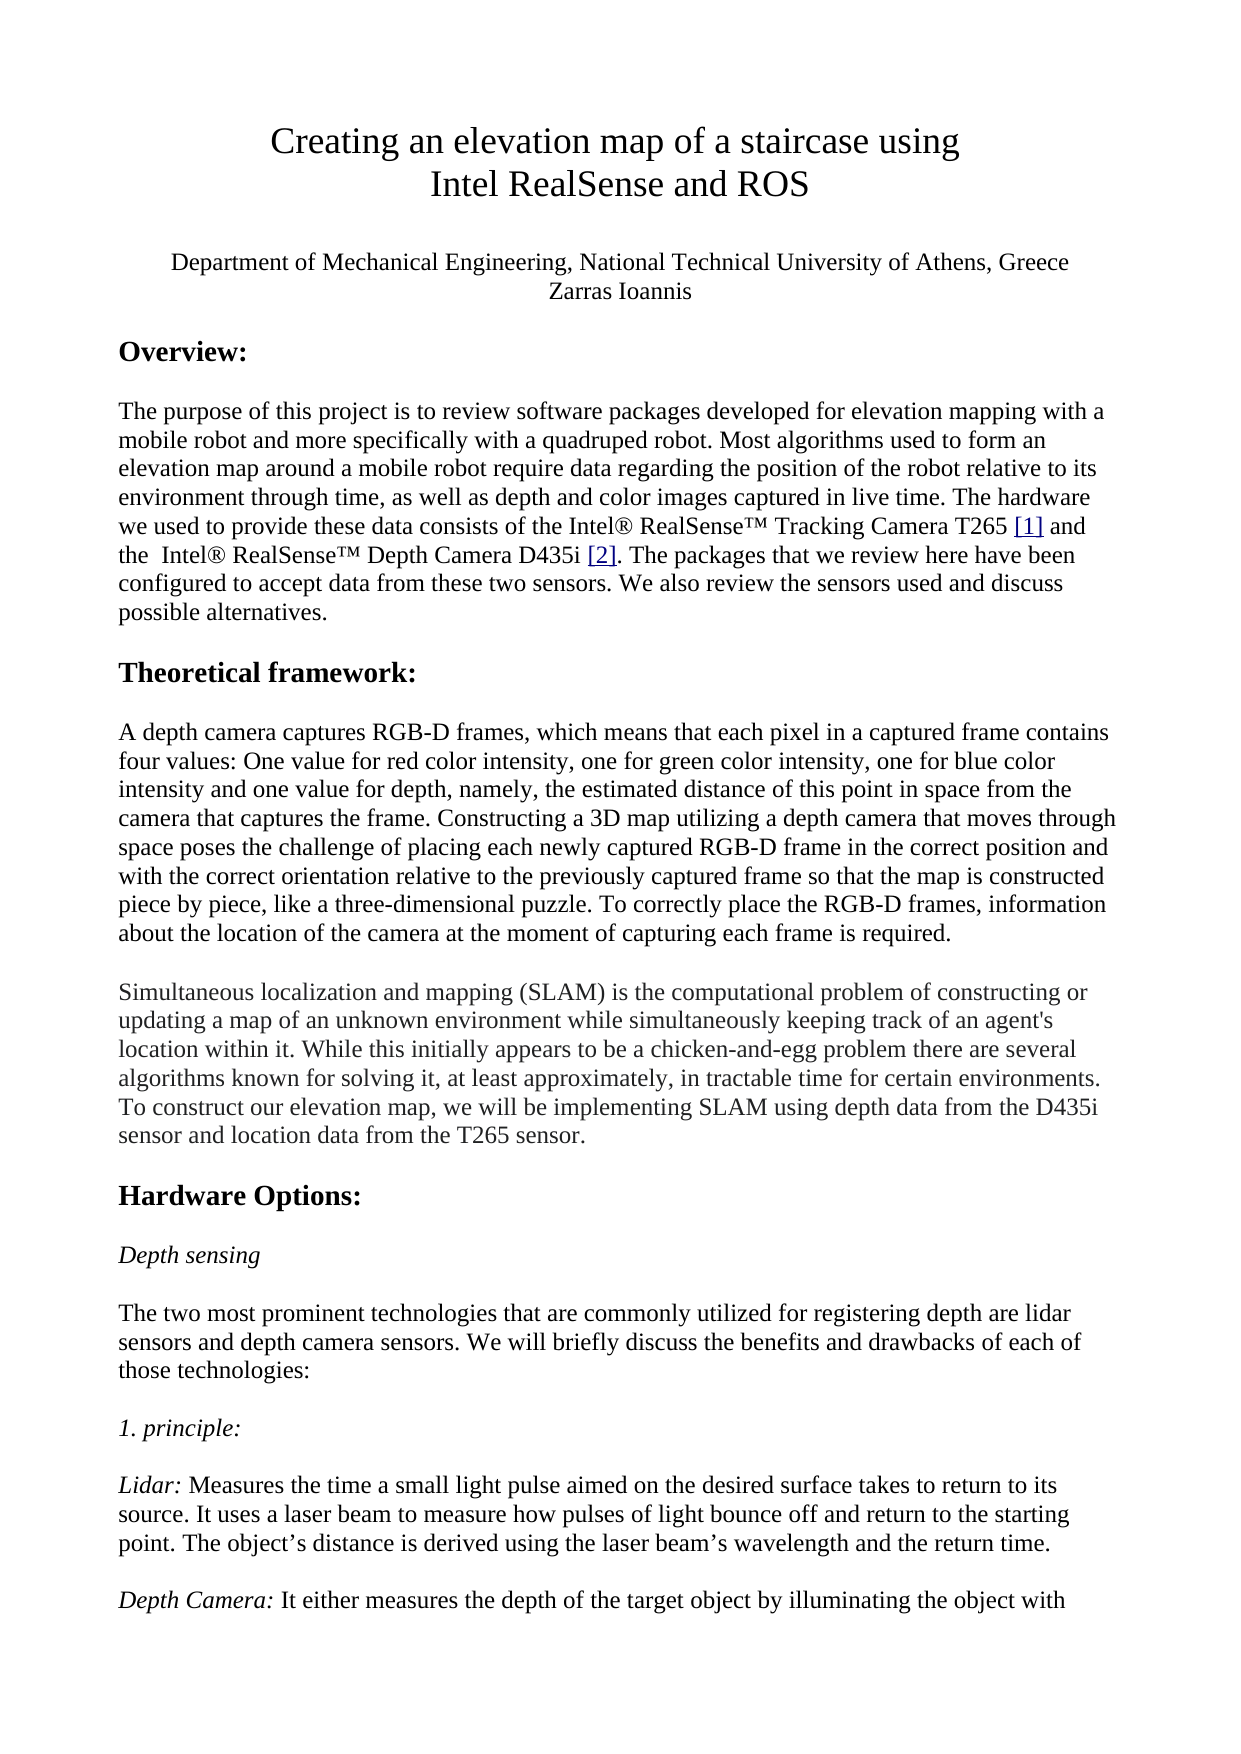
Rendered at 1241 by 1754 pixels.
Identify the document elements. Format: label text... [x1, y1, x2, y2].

text Creating an elevation map of a staircase using [118, 118, 1122, 161]
text Simultaneous localization and mapping (SLAM) is the computational problem of constructing or updating a map of an unknown environment while simultaneously keeping track of an agent's location within it. While this initially appears to be a chicken-and-egg problem there are several algorithms known for solving it, at least approximately, in tractable time for certain environments. [118, 977, 1122, 1092]
text Theoretical framework: [118, 655, 1122, 688]
text Lidar: Measures the time a small light pulse aimed on the desired surface takes to return to its source. It uses a laser beam to measure how pulses of light bounce off and return to the starting point. The object’s distance is derived using the laser beam’s wavelength and the return time. [118, 1470, 1122, 1557]
text Intel RealSense and ROS [118, 161, 1122, 204]
text A depth camera captures RGB-D frames, which means that each pixel in a captured frame contains four values: One value for red color intensity, one for green color intensity, one for blue color intensity and one value for depth, namely, the estimated distance of this point in space from the camera that captures the frame. Constructing a 3D map utilizing a depth camera that moves through space poses the challenge of placing each newly captured RGB-D frame in the correct position and with the correct orientation relative to the previously captured frame so that the map is constructed piece by piece, like a three-dimensional puzzle. To correctly place the RGB-D frames, information about the location of the camera at the moment of capturing each frame is required. [118, 717, 1122, 947]
text The two most prominent technologies that are commonly utilized for registering depth are lidar sensors and depth camera sensors. We will briefly discuss the benefits and drawbacks of each of those technologies: [118, 1298, 1122, 1384]
text Depth sensing [118, 1240, 1122, 1269]
text Depth Camera: It either measures the depth of the target object by illuminating the object with [118, 1585, 1122, 1614]
text Department of Mechanical Engineering, National Technical University of Athens, Greece [118, 247, 1122, 276]
text To construct our elevation map, we will be implementing SLAM using depth data from the D435i sensor and location data from the T265 sensor. [118, 1092, 1122, 1149]
text The purpose of this project is to review software packages developed for elevation mapping with a mobile robot and more specifically with a quadruped robot. Most algorithms used to form an elevation map around a mobile robot require data regarding the position of the robot relative to its environment through time, as well as depth and color images captured in live time. The hardware we used to provide these data consists of the Intel® RealSense™ Tracking Camera T265 [1] and the Intel® RealSense™ Depth Camera D435i [2]. The packages that we review here have been configured to accept data from these two sensors. We also review the sensors used and discuss possible alternatives. [118, 396, 1122, 626]
text 1. principle: [118, 1413, 1122, 1442]
text Zarras Ioannis [118, 276, 1122, 305]
text Overview: [118, 334, 1122, 367]
text Hardware Options: [118, 1178, 1122, 1212]
